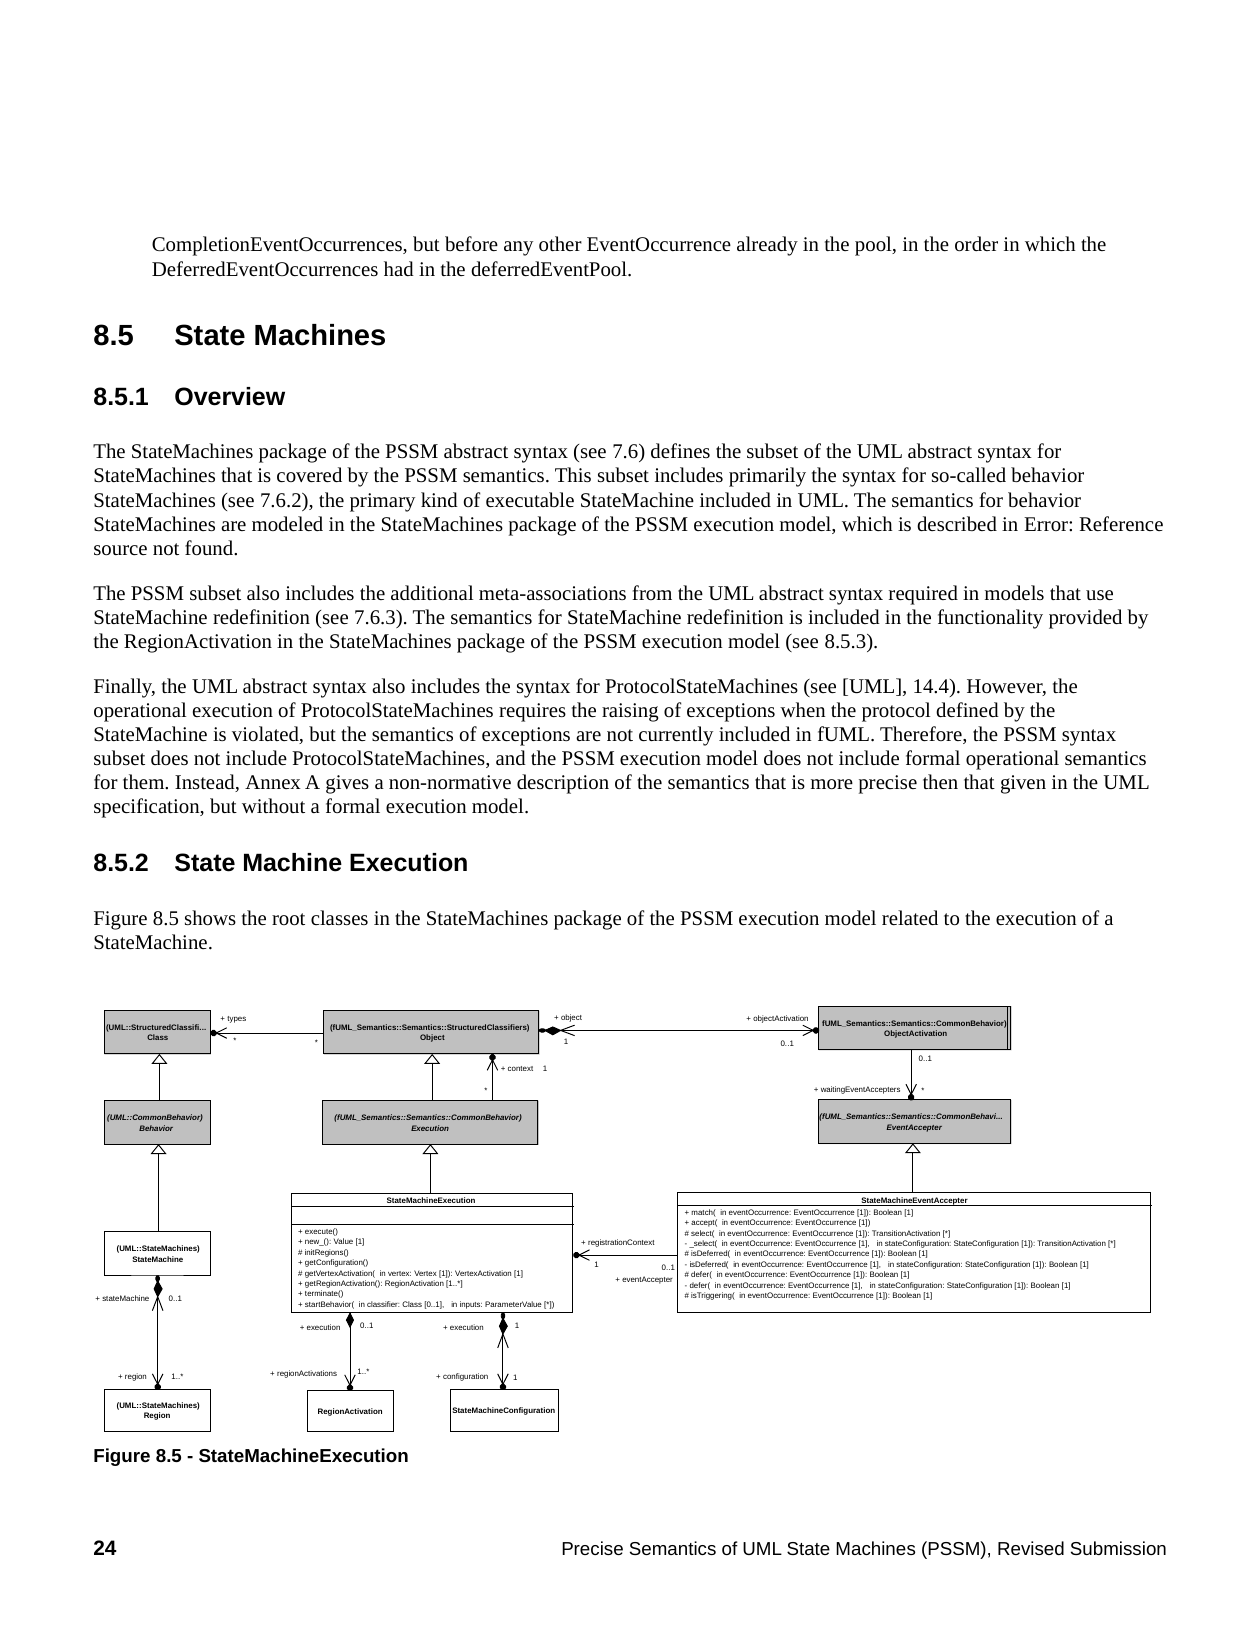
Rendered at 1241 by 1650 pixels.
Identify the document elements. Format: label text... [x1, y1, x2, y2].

text Figure 8.5 shows the root classes in the StateMachines package of the PSSM execution model related to the execution of a StateMachine. [93, 906, 1164, 954]
text The PSSM subset also includes the additional meta-associations from the UML abstract syntax required in models that use StateMachine redefinition (see 7.6.3). The semantics for StateMachine redefinition is included in the functionality provided by the RegionActivation in the StateMachines package of the PSSM execution model (see 8.5.3). [93, 581, 1164, 653]
text The StateMachines package of the PSSM abstract syntax (see 7.6) defines the subset of the UML abstract syntax for StateMachines that is covered by the PSSM semantics. This subset includes primarily the syntax for so-called behavior StateMachines (see 7.6.2), the primary kind of executable StateMachine included in UML. The semantics for behavior StateMachines are modeled in the StateMachines package of the PSSM execution model, which is described in Error: Reference source not found. [93, 439, 1164, 560]
text Finally, the UML abstract syntax also includes the syntax for ProtocolStateMachines (see [UML], 14.4). However, the operational execution of ProtocolStateMachines requires the raising of exceptions when the protocol defined by the StateMachine is violated, but the semantics of exceptions are not currently included in fUML. Therefore, the PSSM syntax subset does not include ProtocolStateMachines, and the PSSM execution model does not include formal operational semantics for them. Instead, Annex A gives a non-normative description of the semantics that is more precise then that given in the UML specification, but without a formal execution model. [93, 674, 1164, 818]
subtitle State Machines [93, 316, 1164, 352]
subtitle State Machine Execution [93, 847, 1164, 877]
subtitle Overview [93, 381, 1164, 410]
text Figure 8.5 - StateMachineExecution [93, 987, 1161, 1467]
list CompletionEventOccurrences, but before any other EventOccurrence already in the pool, in the order in which the DeferredEventOccurrences had in the deferredEventPool. [131, 231, 1164, 281]
